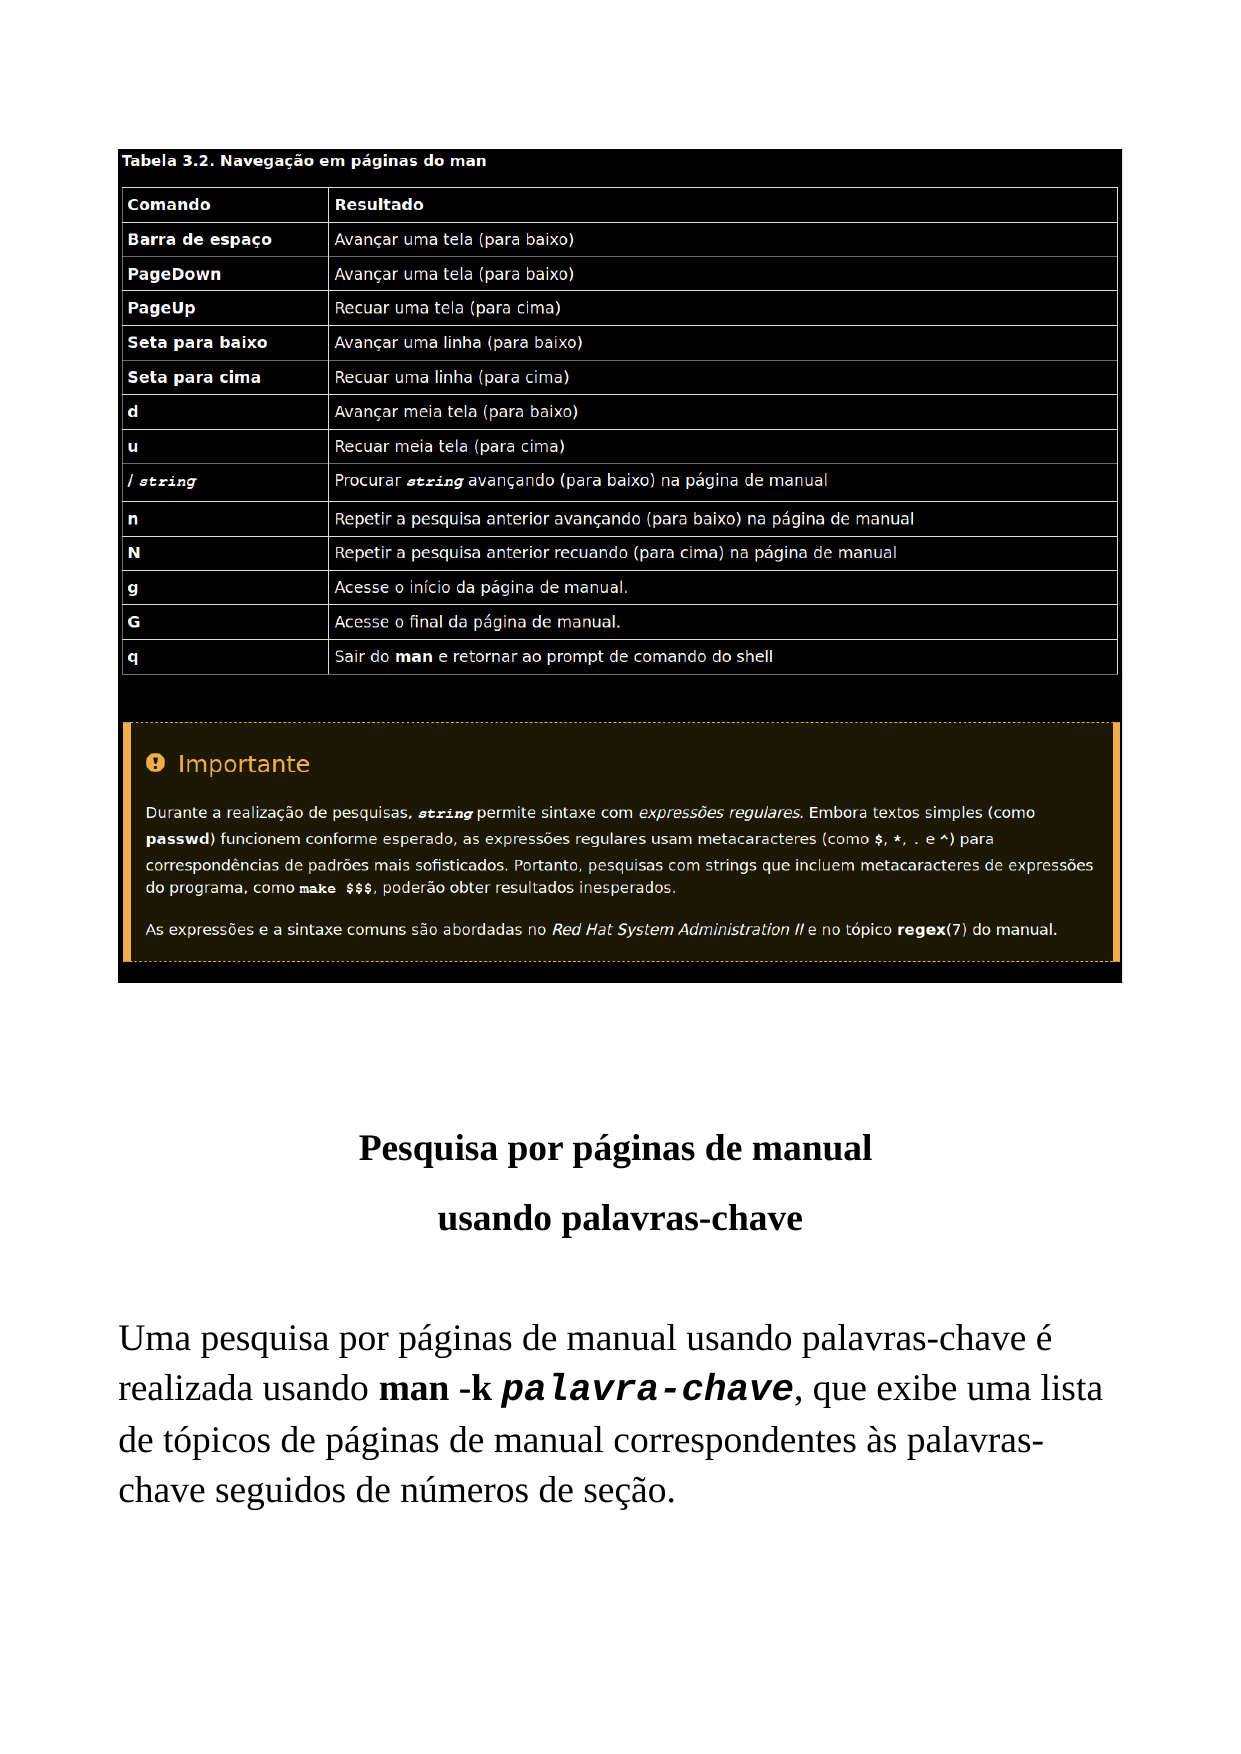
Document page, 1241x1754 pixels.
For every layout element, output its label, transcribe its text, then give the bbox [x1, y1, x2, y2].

subtitle usando palavras-chave [118, 1196, 1122, 1239]
picture [118, 149, 1123, 983]
subtitle Pesquisa por páginas de manual [118, 1126, 1122, 1169]
text Uma pesquisa por páginas de manual usando palavras-chave é realizada usando man -k palavra-chave, que exibe uma lista de tópicos de páginas de manual correspondentes às palavras-chave seguidos de números de seção. [118, 1316, 1122, 1511]
